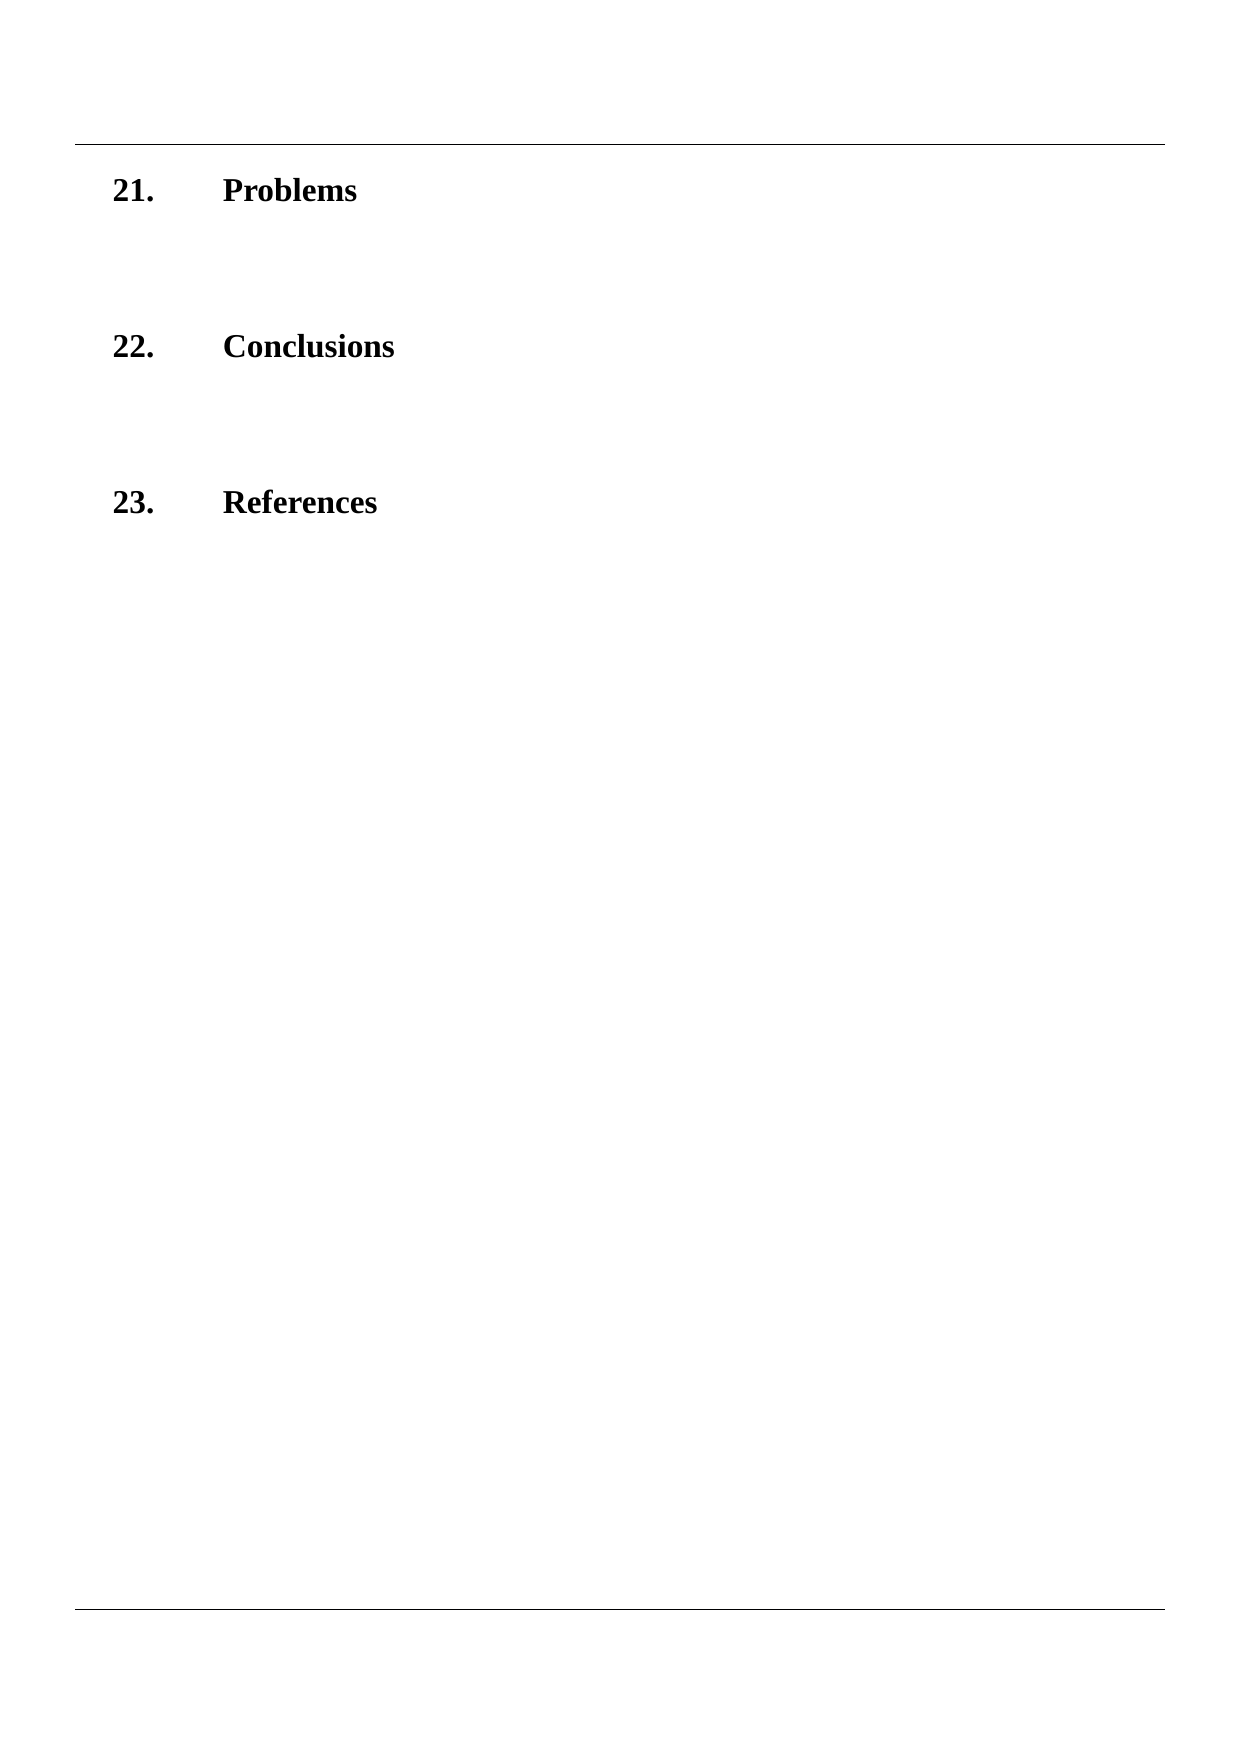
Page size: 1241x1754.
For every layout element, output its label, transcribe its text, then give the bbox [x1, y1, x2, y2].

subtitle References [112, 482, 1165, 520]
subtitle Problems [112, 170, 1165, 209]
subtitle Conclusions [112, 326, 1165, 364]
